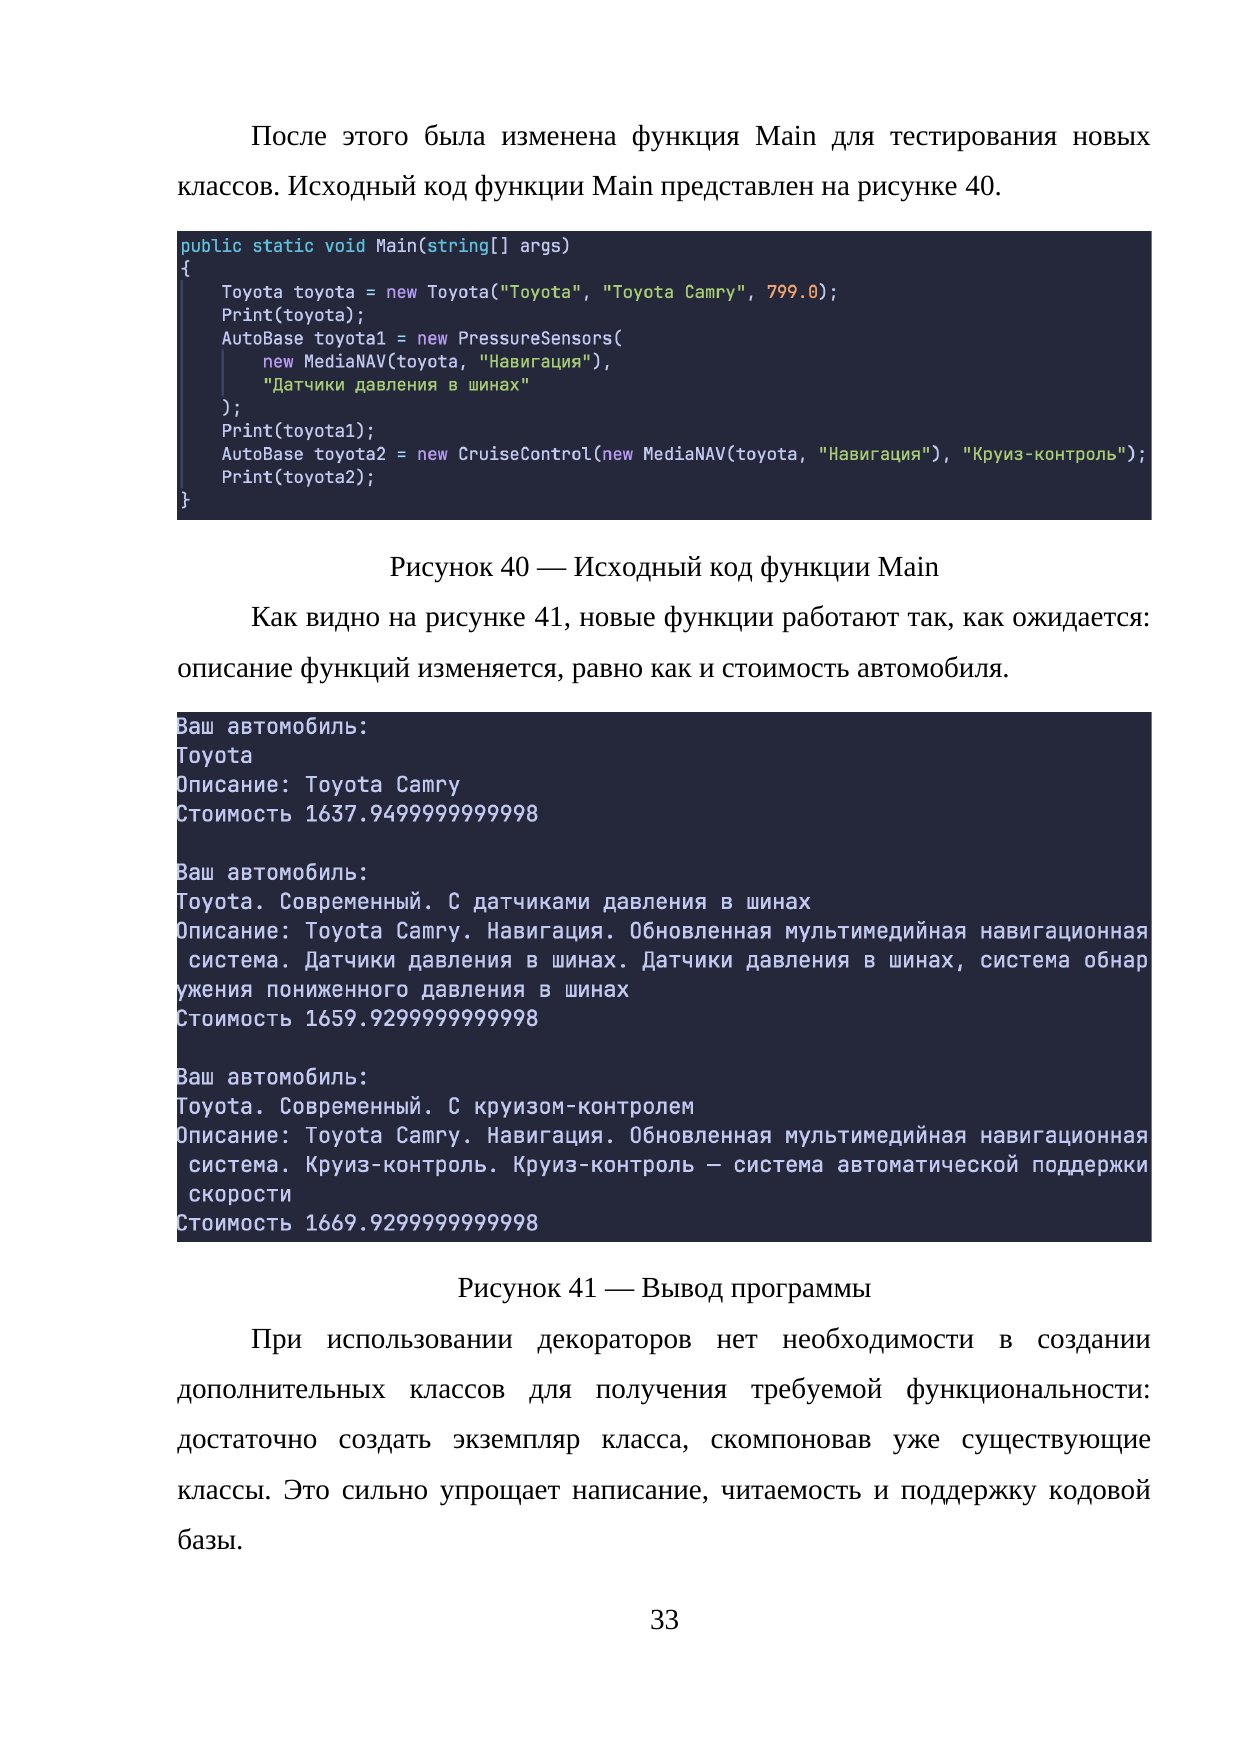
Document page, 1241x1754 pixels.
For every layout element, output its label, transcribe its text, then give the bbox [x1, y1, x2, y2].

picture [177, 231, 1152, 520]
text После этого была изменена функция Main для тестирования новых классов. Исходный код функции Main представлен на рисунке 40. [177, 118, 1152, 202]
text Рисунок 41 — Вывод программы [177, 1242, 1152, 1304]
picture [177, 712, 1152, 1242]
text При использовании декораторов нет необходимости в создании дополнительных классов для получения требуемой функциональности: достаточно создать экземпляр класса, скомпоновав уже существующие классы. Это сильно упрощает написание, читаемость и поддержку кодовой базы. [177, 1321, 1152, 1556]
text Рисунок 40 — Исходный код функции Main [177, 520, 1152, 583]
text Как видно на рисунке 41, новые функции работают так, как ожидается: описание функций изменяется, равно как и стоимость автомобиля. [177, 599, 1152, 683]
